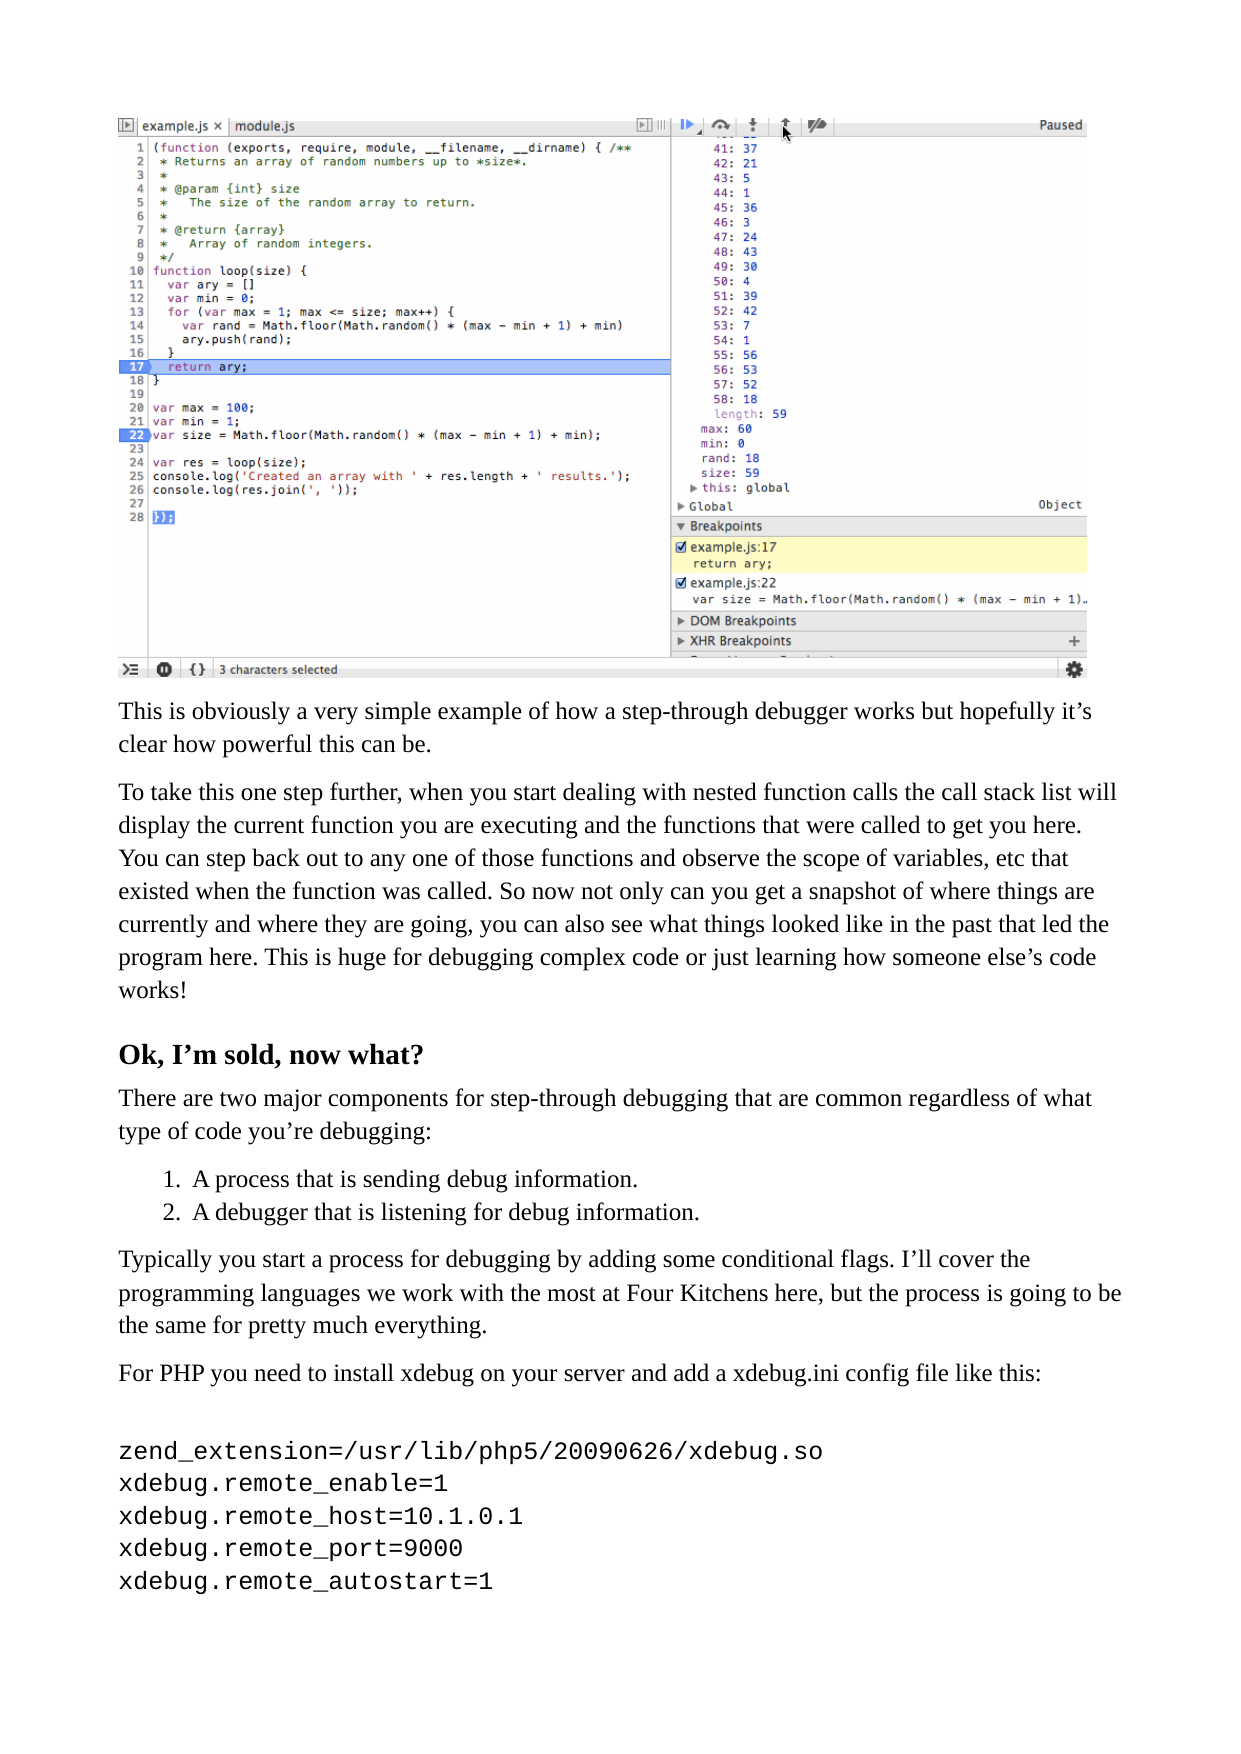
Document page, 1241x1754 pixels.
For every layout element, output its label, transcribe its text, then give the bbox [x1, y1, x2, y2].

list A debugger that is listening for debug information. [162, 1197, 1122, 1226]
text For PHP you need to install xdebug on your server and add a xdebug.ini config file like this: [118, 1358, 1122, 1387]
list A process that is sending debug information. [162, 1164, 1122, 1193]
text There are two major components for step-through debugging that are common regardless of what type of code you’re debugging: [118, 1083, 1122, 1145]
picture [118, 118, 1087, 678]
text Typically you start a process for debugging by adding some conditional flags. I’ll cover the programming languages we work with the most at Four Kitchens here, but the process is going to be the same for pretty much everything. [118, 1244, 1122, 1339]
text zend_extension=/usr/lib/php5/20090626/xdebug.so xdebug.remote_enable=1 xdebug.remote_host=10.1.0.1 xdebug.remote_port=9000 xdebug.remote_autostart=1 [118, 1406, 1122, 1597]
text To take this one step further, when you start dealing with nested function calls the call stack list will display the current function you are executing and the functions that were called to get you here. You can step back out to any one of those functions and observe the scope of variables, etc that existed when the function was called. So now not only can you get a snapshot of where things are currently and where they are going, you can also see what things looked like in the past that led the program here. This is huge for debugging complex code or just learning how someone else’s code works! [118, 777, 1122, 1004]
text This is obviously a very simple example of how a step-through debugger works but hopefully it’s clear how powerful this can be. [118, 696, 1122, 758]
subtitle Ok, I’m sold, now what? [118, 1037, 1122, 1071]
